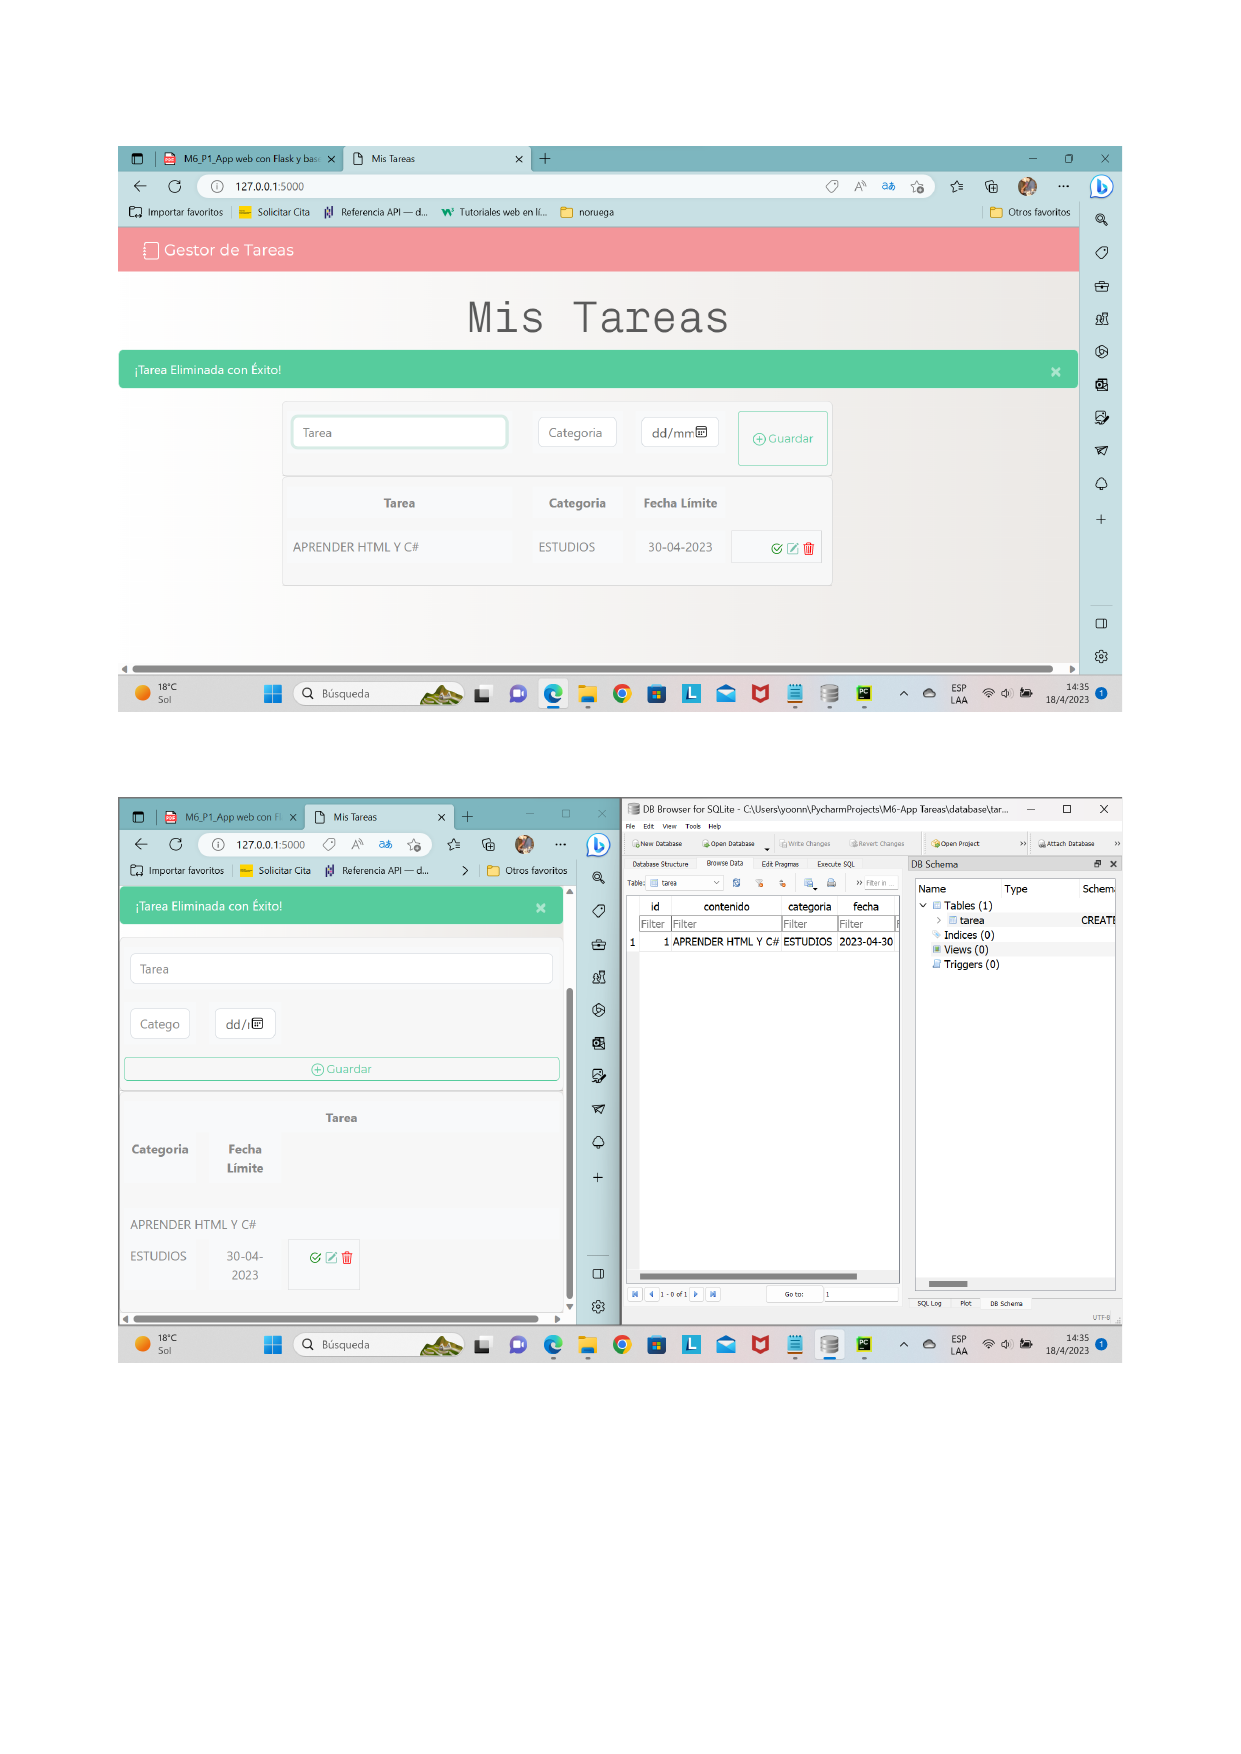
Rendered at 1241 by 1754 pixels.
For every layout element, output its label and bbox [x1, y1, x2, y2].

picture [118, 146, 1123, 712]
picture [118, 797, 1123, 1363]
